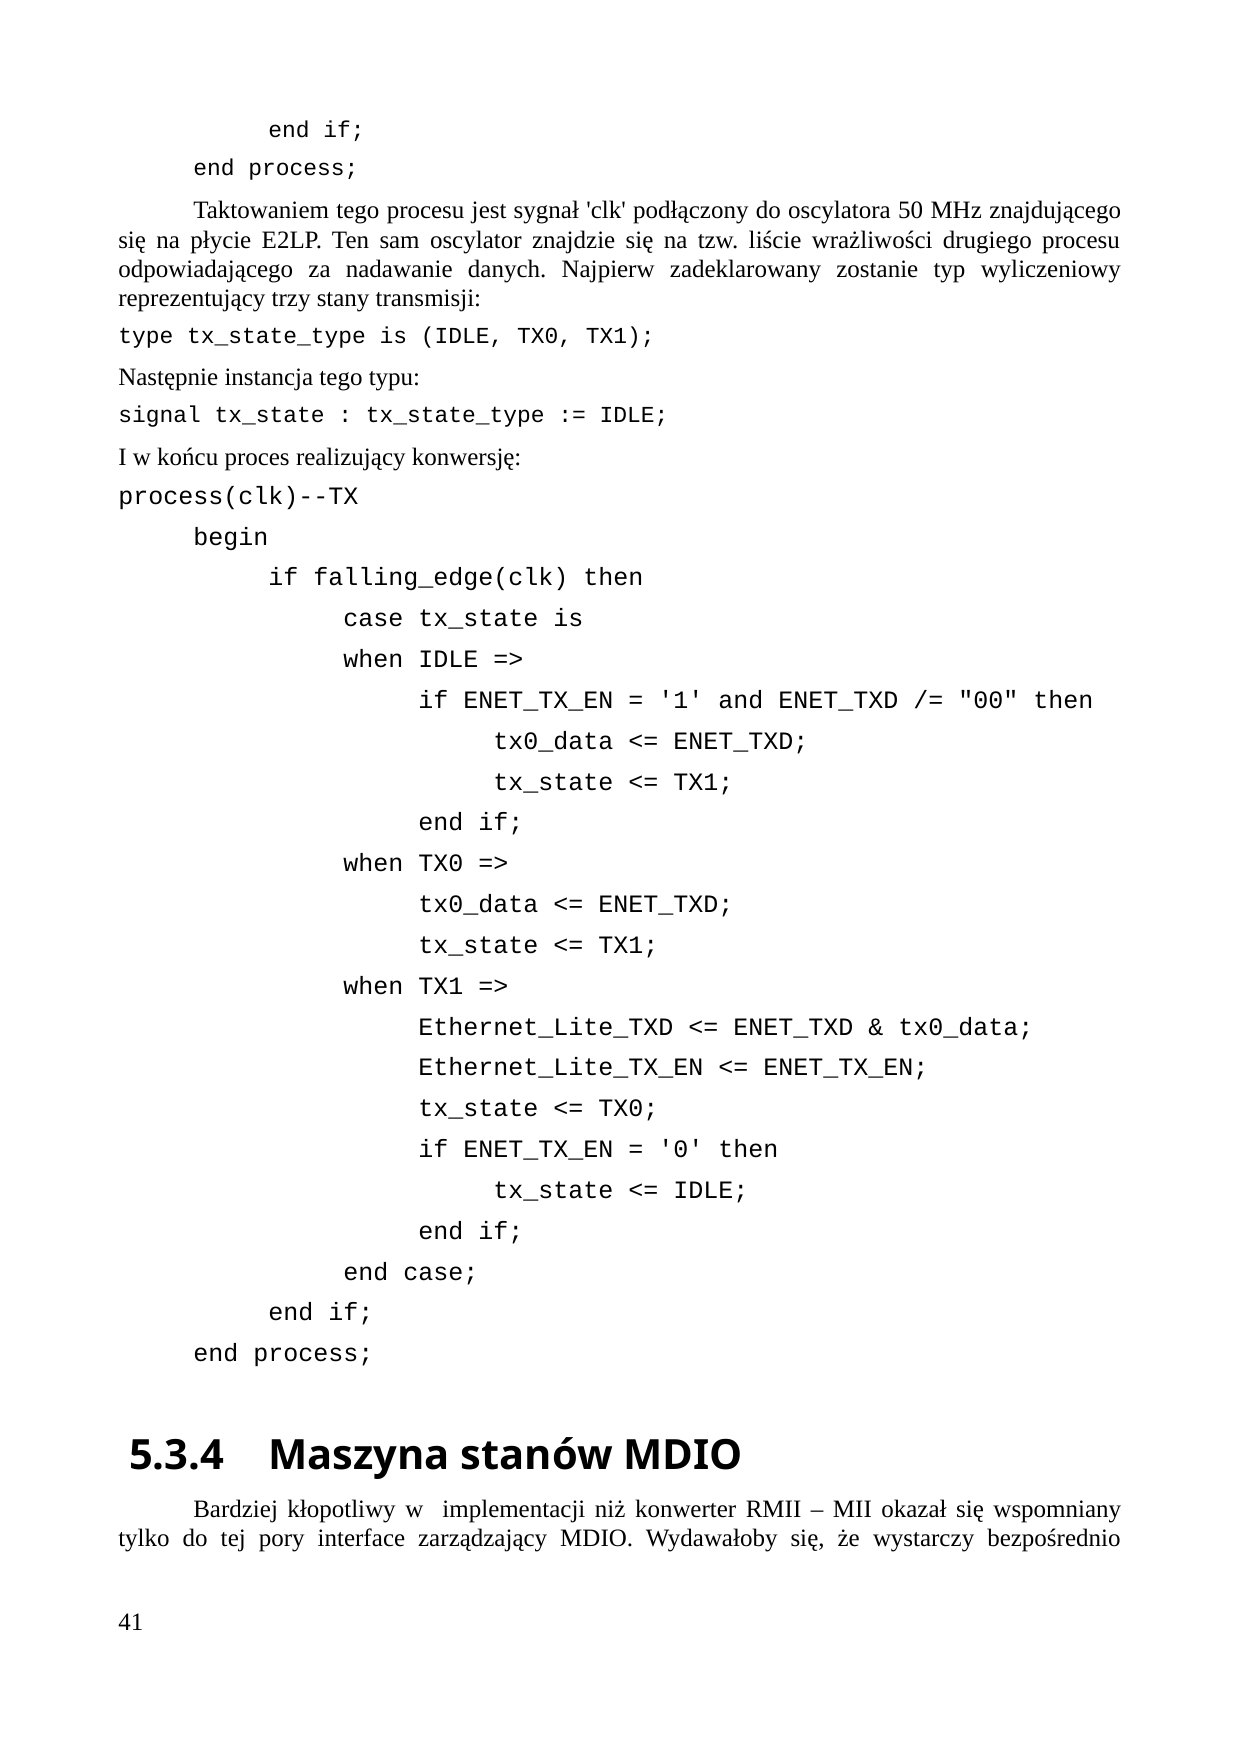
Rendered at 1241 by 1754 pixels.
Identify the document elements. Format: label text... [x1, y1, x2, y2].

text end process; [118, 1341, 1122, 1369]
text tx_state <= IDLE; [118, 1177, 1122, 1206]
text when IDLE => [118, 647, 1122, 675]
text process(clk)--TX [118, 483, 1122, 512]
text Ethernet_Lite_TXD <= ENET_TXD & tx0_data; [118, 1014, 1122, 1042]
subtitle Maszyna stanów MDIO [118, 1425, 1122, 1482]
text when TX1 => [118, 973, 1122, 1002]
text tx0_data <= ENET_TXD; [118, 892, 1122, 920]
text end process; [118, 157, 1122, 182]
text tx_state <= TX1; [118, 932, 1122, 961]
text begin [118, 524, 1122, 552]
text if ENET_TX_EN = '1' and ENET_TXD /= "00" then [118, 687, 1122, 716]
text type tx_state_type is (IDLE, TX0, TX1); [118, 324, 1122, 350]
text case tx_state is [118, 606, 1122, 634]
text end if; [118, 1300, 1122, 1328]
text Ethernet_Lite_TX_EN <= ENET_TX_EN; [118, 1055, 1122, 1083]
text end case; [118, 1259, 1122, 1287]
text if falling_edge(clk) then [118, 565, 1122, 593]
text tx0_data <= ENET_TXD; [118, 728, 1122, 757]
text end if; [118, 118, 1122, 144]
text Taktowaniem tego procesu jest sygnał 'clk' podłączony do oscylatora 50 MHz znajdującego się na płycie E2LP. Ten sam oscylator znajdzie się na tzw. liście wrażliwości drugiego procesu odpowiadającego za nadawanie danych. Najpierw zadeklarowany zostanie typ wyliczeniowy reprezentujący trzy stany transmisji: [118, 195, 1122, 311]
text end if; [118, 810, 1122, 838]
text end if; [118, 1218, 1122, 1247]
text Następnie instancja tego typu: [118, 362, 1122, 391]
text tx_state <= TX0; [118, 1096, 1122, 1124]
text when TX0 => [118, 851, 1122, 879]
text I w końcu proces realizujący konwersję: [118, 442, 1122, 471]
text if ENET_TX_EN = '0' then [118, 1137, 1122, 1165]
text tx_state <= TX1; [118, 769, 1122, 797]
text signal tx_state : tx_state_type := IDLE; [118, 404, 1122, 429]
text Bardziej kłopotliwy w implementacji niż konwerter RMII – MII okazał się wspomniany tylko do tej pory interface zarządzający MDIO. Wydawałoby się, że wystarczy bezpośrednio [118, 1494, 1122, 1552]
